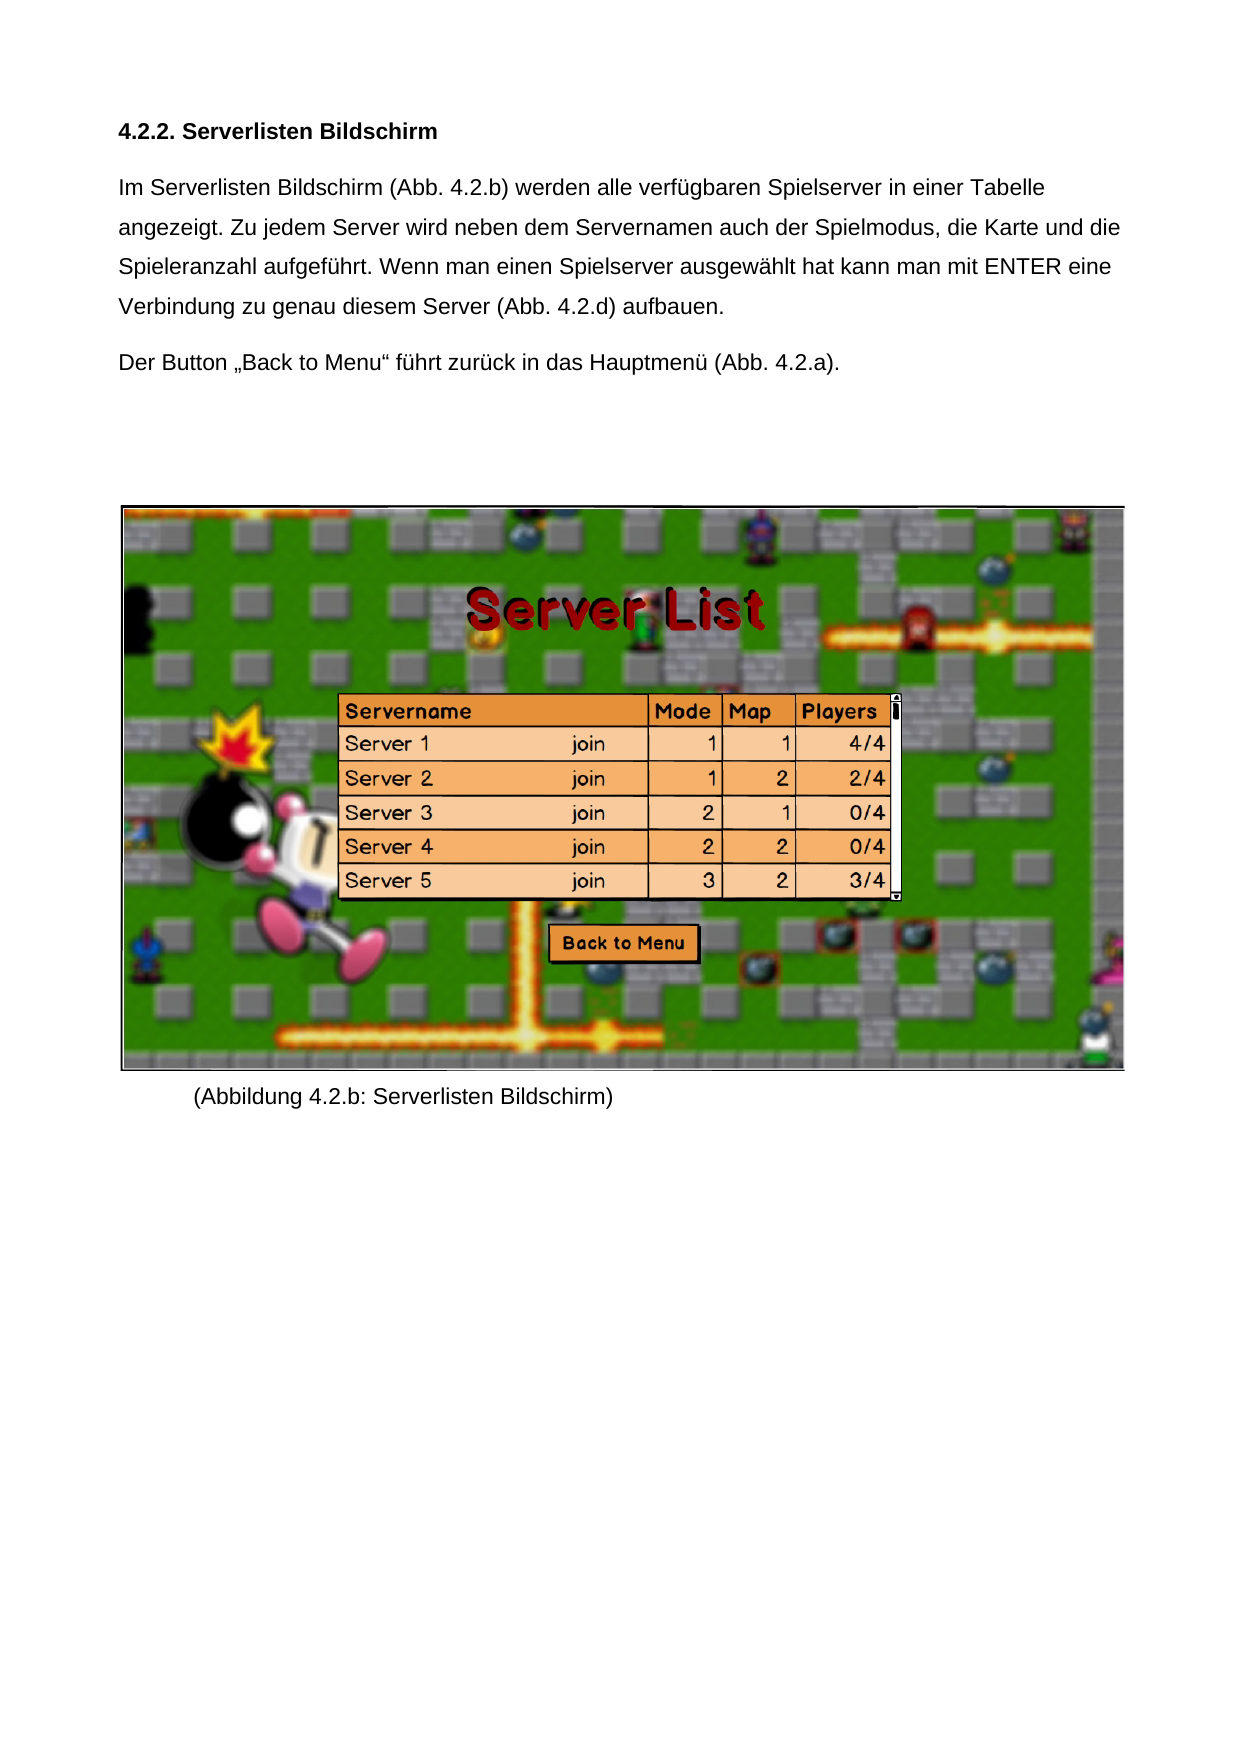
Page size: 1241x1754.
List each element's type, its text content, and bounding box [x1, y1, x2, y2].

text 4.2.2. Serverlisten Bildschirm [118, 118, 1122, 144]
text Im Serverlisten Bildschirm (Abb. 4.2.b) werden alle verfügbaren Spielserver in einer Tabelle angezeigt. Zu jedem Server wird neben dem Servernamen auch der Spielmodus, die Karte und die Spieleranzahl aufgeführt. Wenn man einen Spielserver ausgewählt hat kann man mit ENTER eine Verbindung zu genau diesem Server (Abb. 4.2.d) aufbauen. [118, 174, 1122, 319]
text (Abbildung 4.2.b: Serverlisten Bildschirm) [118, 517, 1122, 1110]
text Der Button „Back to Menu“ führt zurück in das Hauptmenü (Abb. 4.2.a). [118, 349, 1122, 375]
